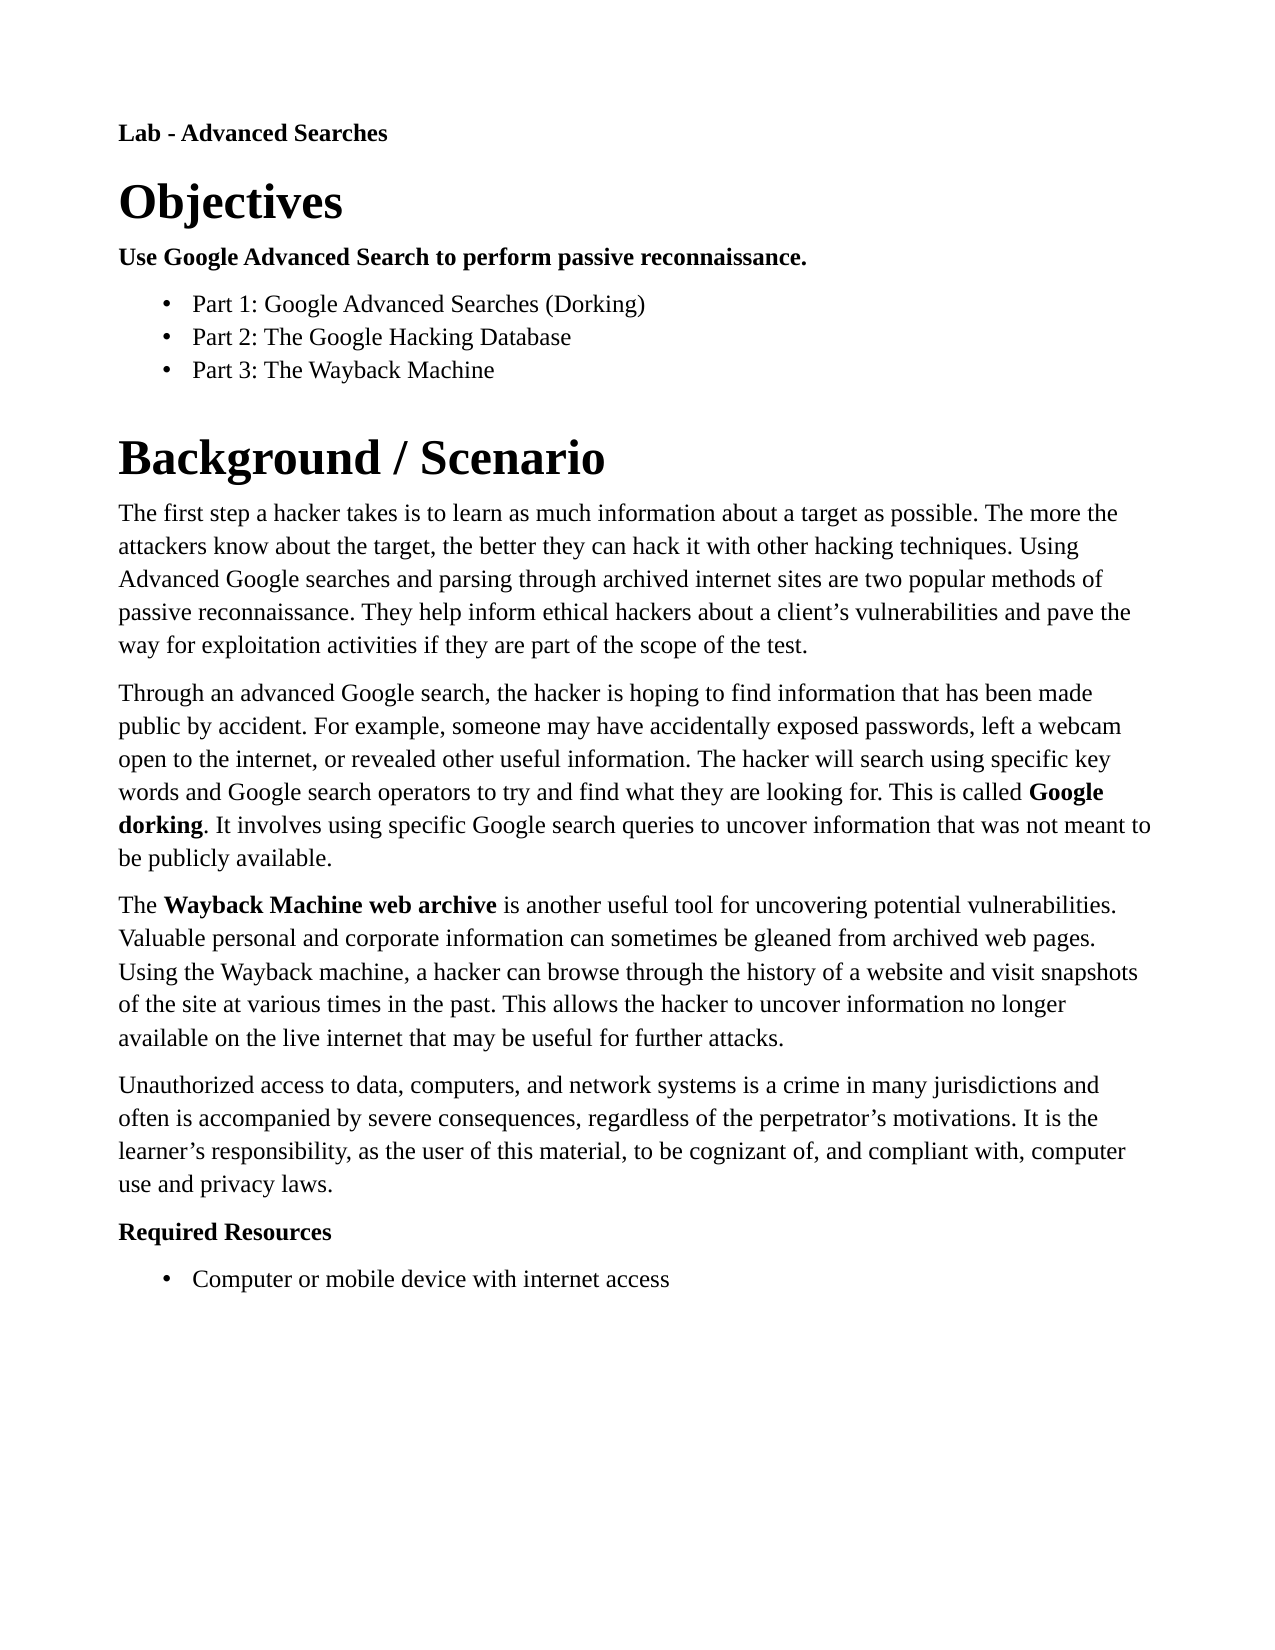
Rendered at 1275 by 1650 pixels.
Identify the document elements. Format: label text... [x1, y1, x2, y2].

list Computer or mobile device with internet access [162, 1264, 1157, 1293]
text The Wayback Machine web archive is another useful tool for uncovering potential vulnerabilities. Valuable personal and corporate information can sometimes be gleaned from archived web pages. Using the Wayback machine, a hacker can browse through the history of a website and visit snapshots of the site at various times in the past. This allows the hacker to uncover information no longer available on the live internet that may be useful for further attacks. [118, 891, 1157, 1051]
text The first step a hacker takes is to learn as much information about a target as possible. The more the attackers know about the target, the better they can hack it with other hacking techniques. Using Advanced Google searches and parsing through archived internet sites are two popular methods of passive reconnaissance. They help inform ethical hackers about a client’s vulnerabilities and pave the way for exploitation activities if they are part of the scope of the test. [118, 498, 1157, 659]
text Lab - Advanced Searches [118, 118, 1157, 147]
list Part 2: The Google Hacking Database [162, 322, 1157, 351]
subtitle Objectives [118, 172, 1157, 229]
text Through an advanced Google search, the hacker is hoping to find information that has been made public by accident. For example, someone may have accidentally exposed passwords, left a webcam open to the internet, or revealed other useful information. The hacker will search using specific key words and Google search operators to try and find what they are looking for. This is called Google dorking. It involves using specific Google search queries to uncover information that was not meant to be publicly available. [118, 678, 1157, 872]
text Unauthorized access to data, computers, and network systems is a crime in many jurisdictions and often is accompanied by severe consequences, regardless of the perpetrator’s motivations. It is the learner’s responsibility, as the user of this material, to be cognizant of, and compliant with, computer use and privacy laws. [118, 1070, 1157, 1198]
subtitle Background / Scenario [118, 428, 1157, 486]
list Part 1: Google Advanced Searches (Dorking) [162, 289, 1157, 318]
text Required Resources [118, 1217, 1157, 1246]
list Part 3: The Wayback Machine [162, 356, 1157, 384]
text Use Google Advanced Search to perform passive reconnaissance. [118, 242, 1157, 271]
